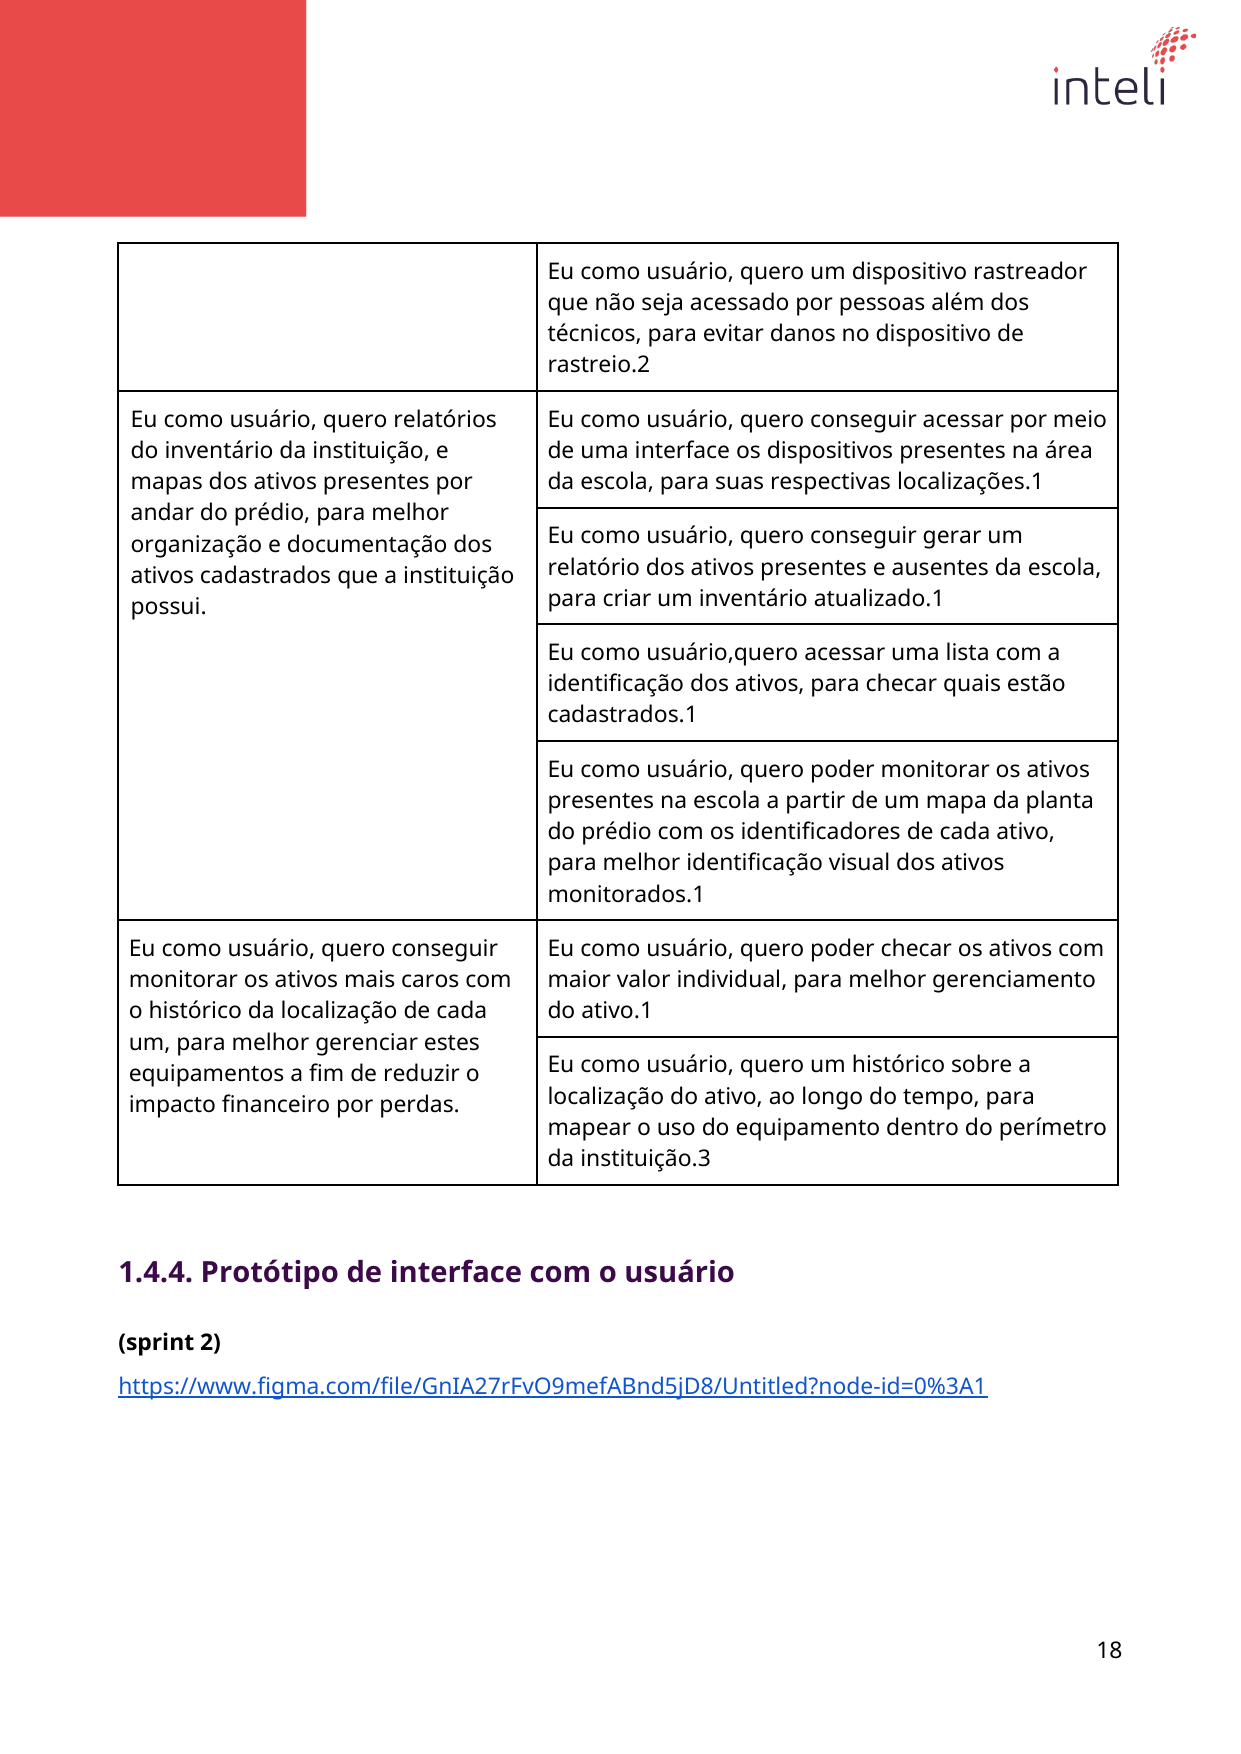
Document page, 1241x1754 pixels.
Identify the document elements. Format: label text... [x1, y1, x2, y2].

table_cell Eu como usuário, quero um dispositivo rastreador que não seja acessado por pessoas além dos técnicos, para evitar danos no dispositivo de rastreio.2 [538, 244, 1117, 390]
table_cell Eu como usuário, quero conseguir gerar um relatório dos ativos presentes e ausentes da escola, para criar um inventário atualizado.1 [538, 509, 1117, 623]
picture [0, 0, 307, 217]
subtitle 1.4.4. Protótipo de interface com o usuário [118, 1251, 1122, 1291]
table_cell Eu como usuário, quero poder checar os ativos com maior valor individual, para melhor gerenciamento do ativo.1 [538, 921, 1117, 1036]
text https://www.figma.com/file/GnIA27rFvO9mefABnd5jD8/Untitled?node-id=0%3A1 [118, 1370, 1122, 1401]
table_cell [119, 244, 536, 390]
table_cell Eu como usuário, quero um histórico sobre a localização do ativo, ao longo do tempo, para mapear o uso do equipamento dentro do perímetro da instituição.3 [538, 1038, 1117, 1184]
subtitle (sprint 2) [118, 1326, 1122, 1357]
table_cell Eu como usuário, quero poder monitorar os ativos presentes na escola a partir de um mapa da planta do prédio com os identificadores de cada ativo, para melhor identificação visual dos ativos monitorados.1 [538, 742, 1117, 919]
picture [1054, 27, 1197, 105]
table_cell Eu como usuário, quero conseguir acessar por meio de uma interface os dispositivos presentes na área da escola, para suas respectivas localizações.1 [538, 392, 1117, 507]
table_cell Eu como usuário, quero conseguir monitorar os ativos mais caros com o histórico da localização de cada um, para melhor gerenciar estes equipamentos a fim de reduzir o impacto financeiro por perdas. [119, 921, 536, 1184]
table_cell Eu como usuário, quero relatórios do inventário da instituição, e mapas dos ativos presentes por andar do prédio, para melhor organização e documentação dos ativos cadastrados que a instituição possui. [119, 392, 536, 919]
table_cell Eu como usuário,quero acessar uma lista com a identificação dos ativos, para checar quais estão cadastrados.1 [538, 625, 1117, 740]
